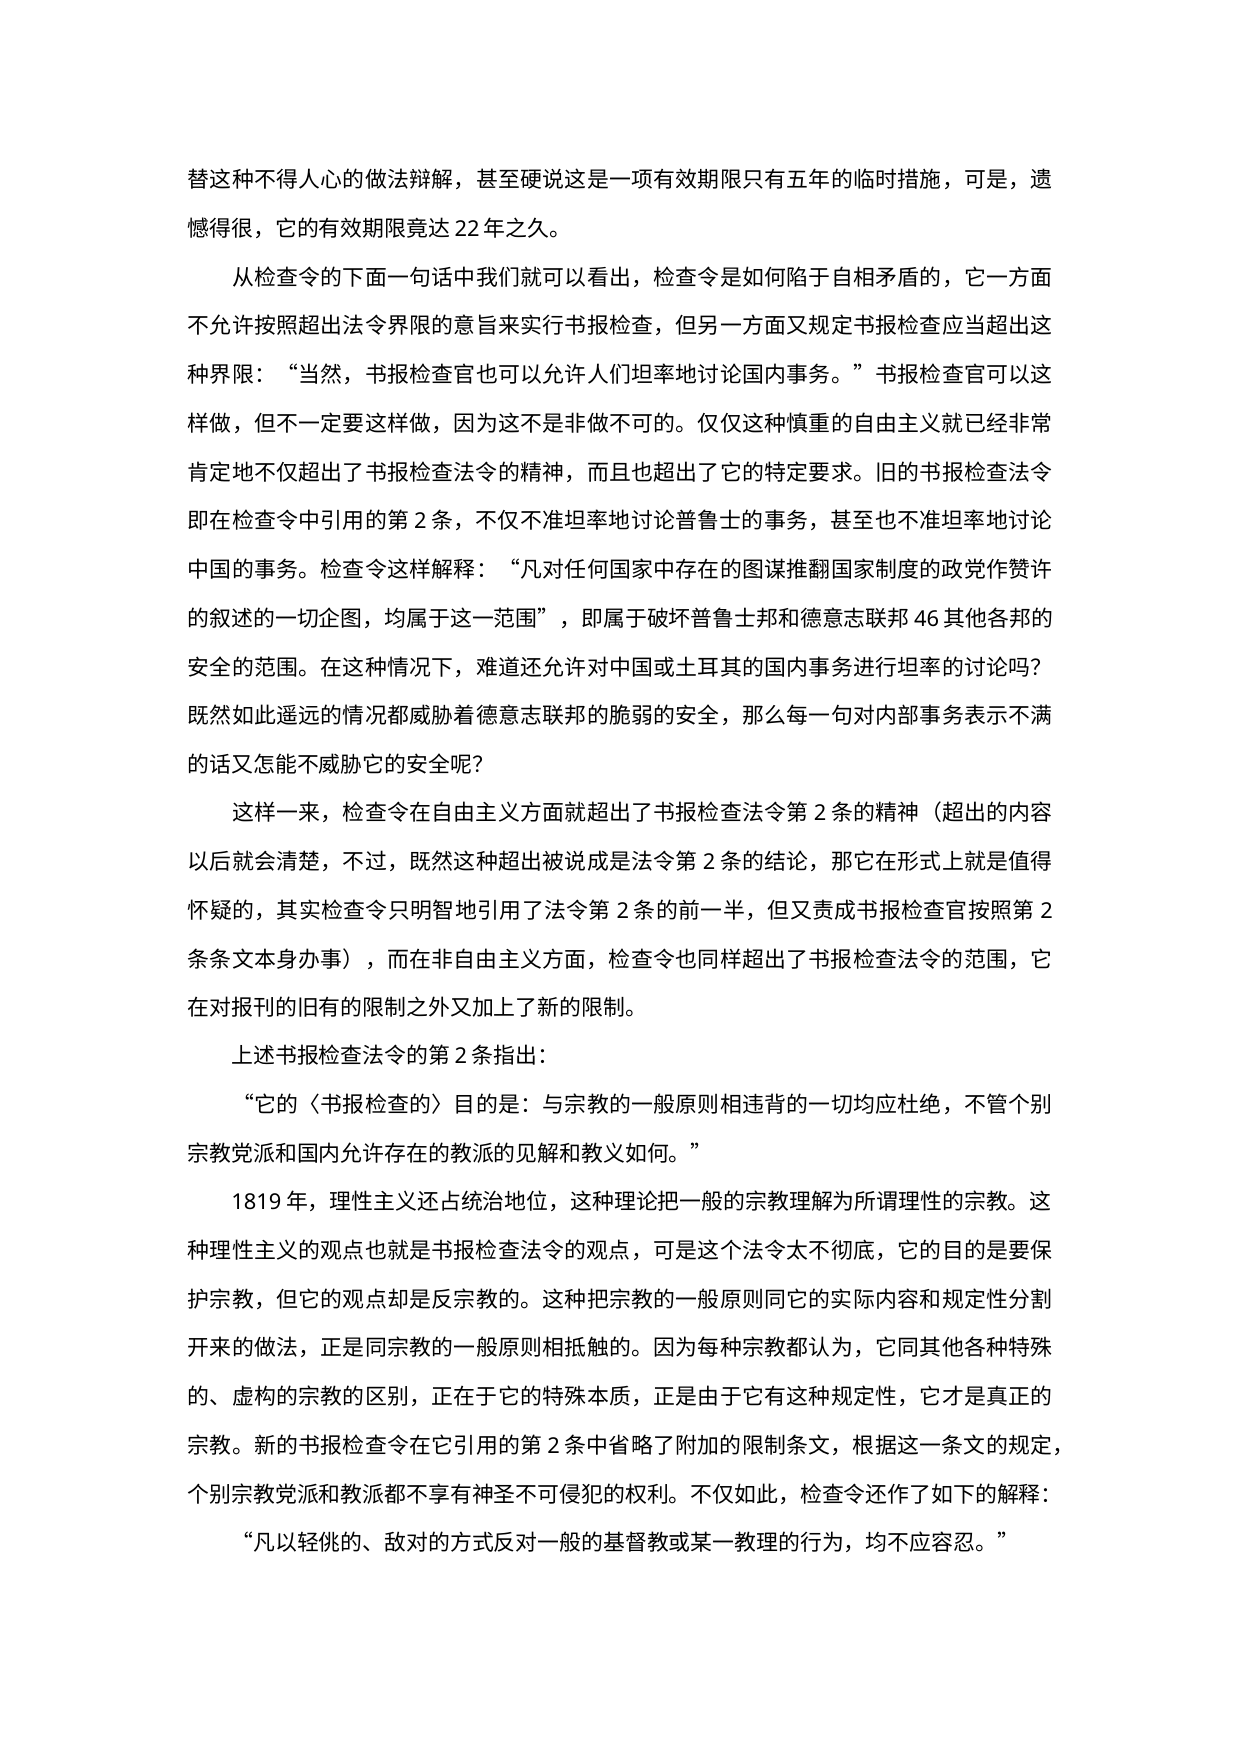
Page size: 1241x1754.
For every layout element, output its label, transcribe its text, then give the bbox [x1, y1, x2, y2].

text 1819年，理性主义还占统治地位，这种理论把一般的宗教理解为所谓理性的宗教。这种理性主义的观点也就是书报检查法令的观点，可是这个法令太不彻底，它的目的是要保护宗教，但它的观点却是反宗教的。这种把宗教的一般原则同它的实际内容和规定性分割开来的做法，正是同宗教的一般原则相抵触的。因为每种宗教都认为，它同其他各种特殊的、虚构的宗教的区别，正在于它的特殊本质，正是由于它有这种规定性，它才是真正的宗教。新的书报检查令在它引用的第2条中省略了附加的限制条文，根据这一条文的规定，个别宗教党派和教派都不享有神圣不可侵犯的权利。不仅如此，检查令还作了如下的解释： [187, 1184, 1053, 1509]
text 这样一来，检查令在自由主义方面就超出了书报检查法令第2条的精神（超出的内容以后就会清楚，不过，既然这种超出被说成是法令第2条的结论，那它在形式上就是值得怀疑的，其实检查令只明智地引用了法令第2条的前一半，但又责成书报检查官按照第2条条文本身办事），而在非自由主义方面，检查令也同样超出了书报检查法令的范围，它在对报刊的旧有的限制之外又加上了新的限制。 [187, 795, 1053, 1022]
text 从检查令的下面一句话中我们就可以看出，检查令是如何陷于自相矛盾的，它一方面不允许按照超出法令界限的意旨来实行书报检查，但另一方面又规定书报检查应当超出这种界限：“当然，书报检查官也可以允许人们坦率地讨论国内事务。”书报检查官可以这样做，但不一定要这样做，因为这不是非做不可的。仅仅这种慎重的自由主义就已经非常肯定地不仅超出了书报检查法令的精神，而且也超出了它的特定要求。旧的书报检查法令，即在检查令中引用的第2条，不仅不准坦率地讨论普鲁士的事务，甚至也不准坦率地讨论中国的事务。检查令这样解释：“凡对任何国家中存在的图谋推翻国家制度的政党作赞许的叙述的一切企图，均属于这一范围”，即属于破坏普鲁士邦和德意志联邦46其他各邦的安全的范围。在这种情况下，难道还允许对中国或土耳其的国内事务进行坦率的讨论吗？既然如此遥远的情况都威胁着德意志联邦的脆弱的安全，那么每一句对内部事务表示不满的话又怎能不威胁它的安全呢？ [187, 259, 1053, 779]
text 上述书报检查法令的第2条指出： [187, 1038, 1053, 1071]
text “凡以轻佻的、敌对的方式反对一般的基督教或某一教理的行为，均不应容忍。” [187, 1524, 1053, 1557]
text “它的〈书报检查的〉目的是：与宗教的一般原则相违背的一切均应杜绝，不管个别宗教党派和国内允许存在的教派的见解和教义如何。” [187, 1087, 1053, 1168]
text 替这种不得人心的做法辩解，甚至硬说这是一项有效期限只有五年的临时措施，可是，遗憾得很，它的有效期限竟达22年之久。 [187, 162, 1053, 243]
